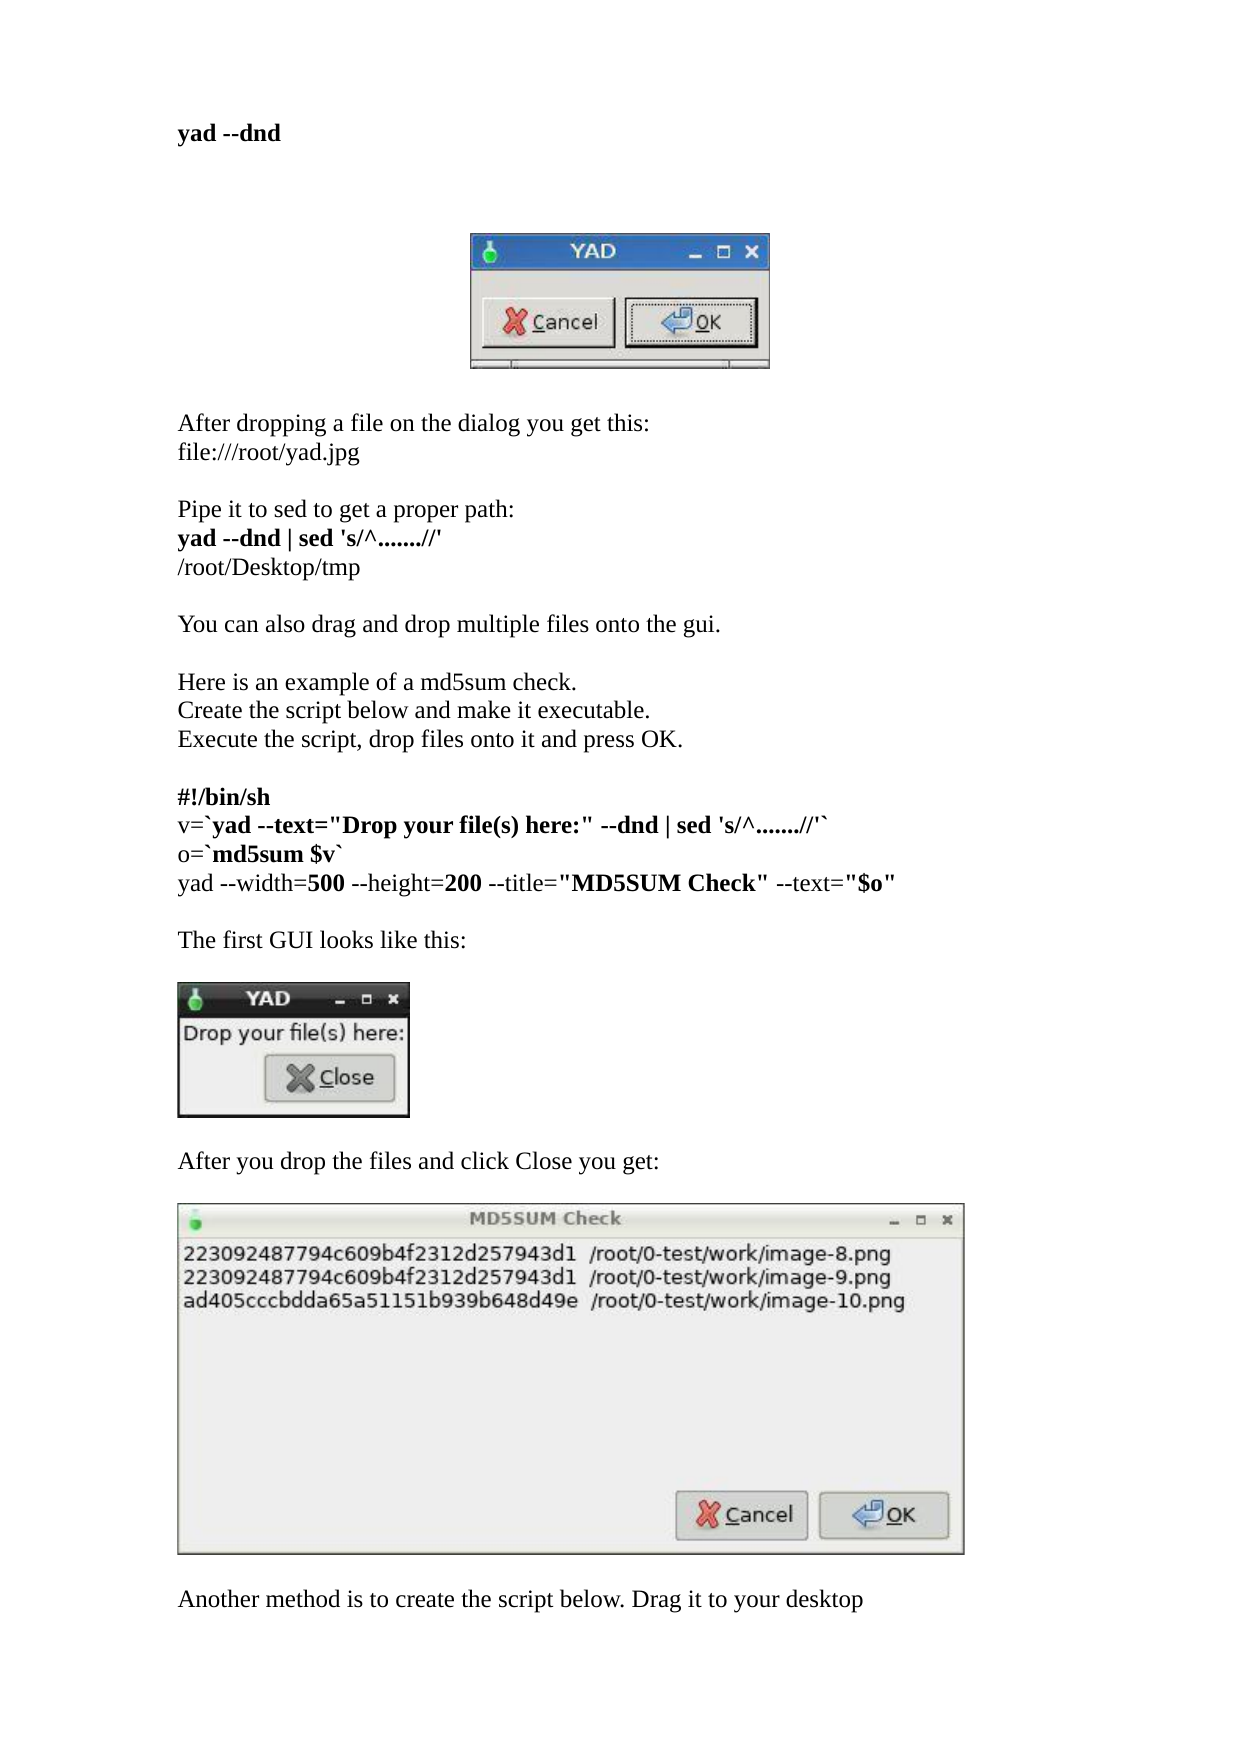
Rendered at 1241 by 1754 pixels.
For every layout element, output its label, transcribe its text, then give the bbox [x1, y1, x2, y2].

picture [177, 982, 410, 1118]
list yad --dnd [177, 118, 1122, 204]
picture [177, 1203, 965, 1555]
picture [470, 233, 770, 369]
list After dropping a file on the dialog you get this: file:///root/yad.jpg Pipe it to sed to get a proper path: yad --dnd | sed 's/^.......//' /root/Desktop/tmp You can also drag and drop multiple files onto the gui. Here is an example of a md5sum check. Create the script below and make it executable. Execute the script, drop files onto it and press OK. #!/bin/sh v=`yad --text="Drop your file(s) here:" --dnd | sed 's/^.......//'` o=`md5sum $v` yad --width=500 --height=200 --title="MD5SUM Check" --text="$o" The first GUI looks like this: After you drop the files and click Close you get: Another method is to create the script below. Drag it to your desktop [177, 408, 1122, 1612]
